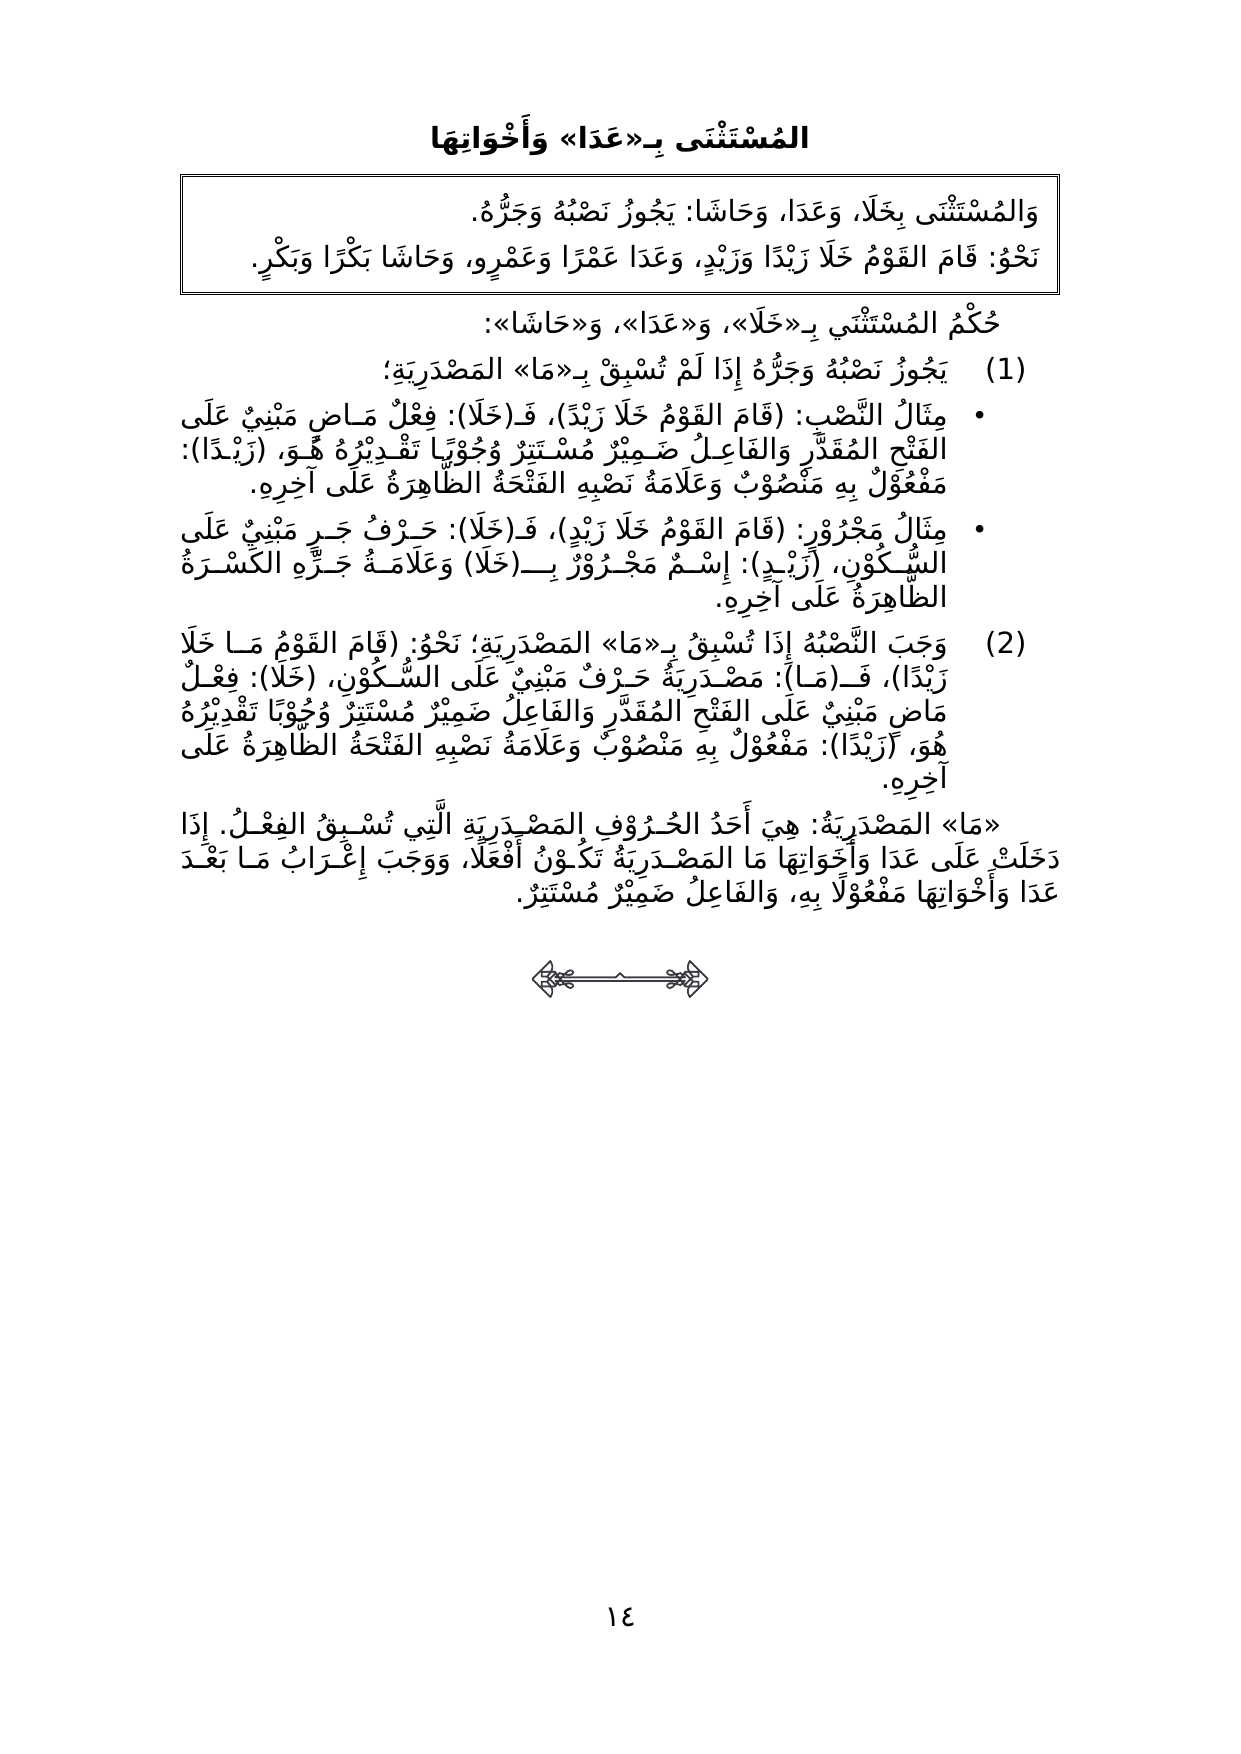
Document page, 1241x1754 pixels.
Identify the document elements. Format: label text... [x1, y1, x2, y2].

text وَالمُسْتَثْنَى بِخَلَا، وَعَدَا، وَحَاشَا: يَجُوزُ نَصْبُهُ وَجَرُّهُ. [183, 177, 1057, 219]
subtitle المُسْتَثْنَى بِـ«عَدَا» وَأَخْوَاتِهَا [180, 121, 1060, 155]
text «مَا» المَصْدَرِيَةُ: هِيَ أَحَدُ الحُرُوْفِ المَصْدَرِيَةِ الَّتِي تُسْبِقُ الفِعْلُ. إِذَا دَخَلَتْ عَلَى عَدَا وَأَخَوَاتِهَا مَا المَصْدَرِيَةُ تَكُوْنُ أَفْعَلًا، وَوَجَبَ إِعْرَابُ مَا بَعْدَ عَدَا وَأَخْوَاتِهَا مَفْعُوْلًا بِهِ، وَالفَاعِلُ ضَمِيْرٌ مُسْتَتِرٌ. [180, 808, 1060, 909]
list وَجَبَ النَّصْبُهُ إِذَا تُسْبِقُ بِـ«مَا» المَصْدَرِيَةِ؛ نَحْوُ: (قَامَ القَوْمُ مَا خَلَا زَيْدًا)، فَـ(مَا): مَصْدَرِيَةُ حَرْفٌ مَبْنِيٌ عَلَى السُّكُوْنِ، (خَلَا): فِعْلٌ مَاضٍ مَبْنِيٌ عَلَى الفَتْحِ المُقَدَّرِ وَالفَاعِلُ ضَمِيْرٌ مُسْتَتِرٌ وُجُوْبًا تَقْدِيْرُهُ هُوَ، (زَيْدًا): مَفْعُوْلٌ بِهِ مَنْصُوْبٌ وَعَلَامَةُ نَصْبِهِ الفَتْحَةُ الظَّاهِرَةُ عَلَى آخِرِهِ. [180, 626, 985, 796]
list مِثَالُ النَّصْبِ: (قَامَ القَوْمُ خَلَا زَيْدً)، فَـ(خَلَا): فِعْلٌ مَاضٍ مَبْنِيٌ عَلَى الفَتْحِ المُقَدَّرِ وَالفَاعِلُ ضَمِيْرٌ مُسْتَتِرٌ وُجُوْبًا تَقْدِيْرُهُ هُوَ، (زَيْدًا): مَفْعُوْلٌ بِهِ مَنْصُوْبٌ وَعَلَامَةُ نَصْبِهِ الفَتْحَةُ الظَّاهِرَةُ عَلَى آخِرِهِ. [180, 398, 985, 500]
list مِثَالُ مَجْرُوْرٍ: (قَامَ القَوْمُ خَلَا زَيْدٍ)، فَـ(خَلَا): حَرْفُ جَرٍ مَبْنِيٌ عَلَى السُّكُوْنِ، (زَيْدٍ): إِسْمٌ مَجْرُوْرٌ بِــ(خَلَا) وَعَلَامَةُ جَرِّهِ الكَسْرَةُ الظَّاهِرَةُ عَلَى آخِرِهِ. [180, 512, 985, 614]
list يَجُوزُ نَصْبُهُ وَجَرُّهُ إِذَا لَمْ تُسْبِقْ بِـ«مَا» المَصْدَرِيَةِ؛ [180, 353, 985, 387]
text حُكْمُ المُسْتَثْنَي بِـ«خَلَا»، وَ«عَدَا»، وَ«حَاشَا»: [180, 307, 1060, 341]
picture [531, 960, 709, 998]
text نَحْوُ: قَامَ القَوْمُ خَلَا زَيْدًا وَزَيْدٍ، وَعَدَا عَمْرًا وَعَمْرٍو، وَحَاشَا بَكْرًا وَبَكْرٍ. [183, 219, 1057, 292]
